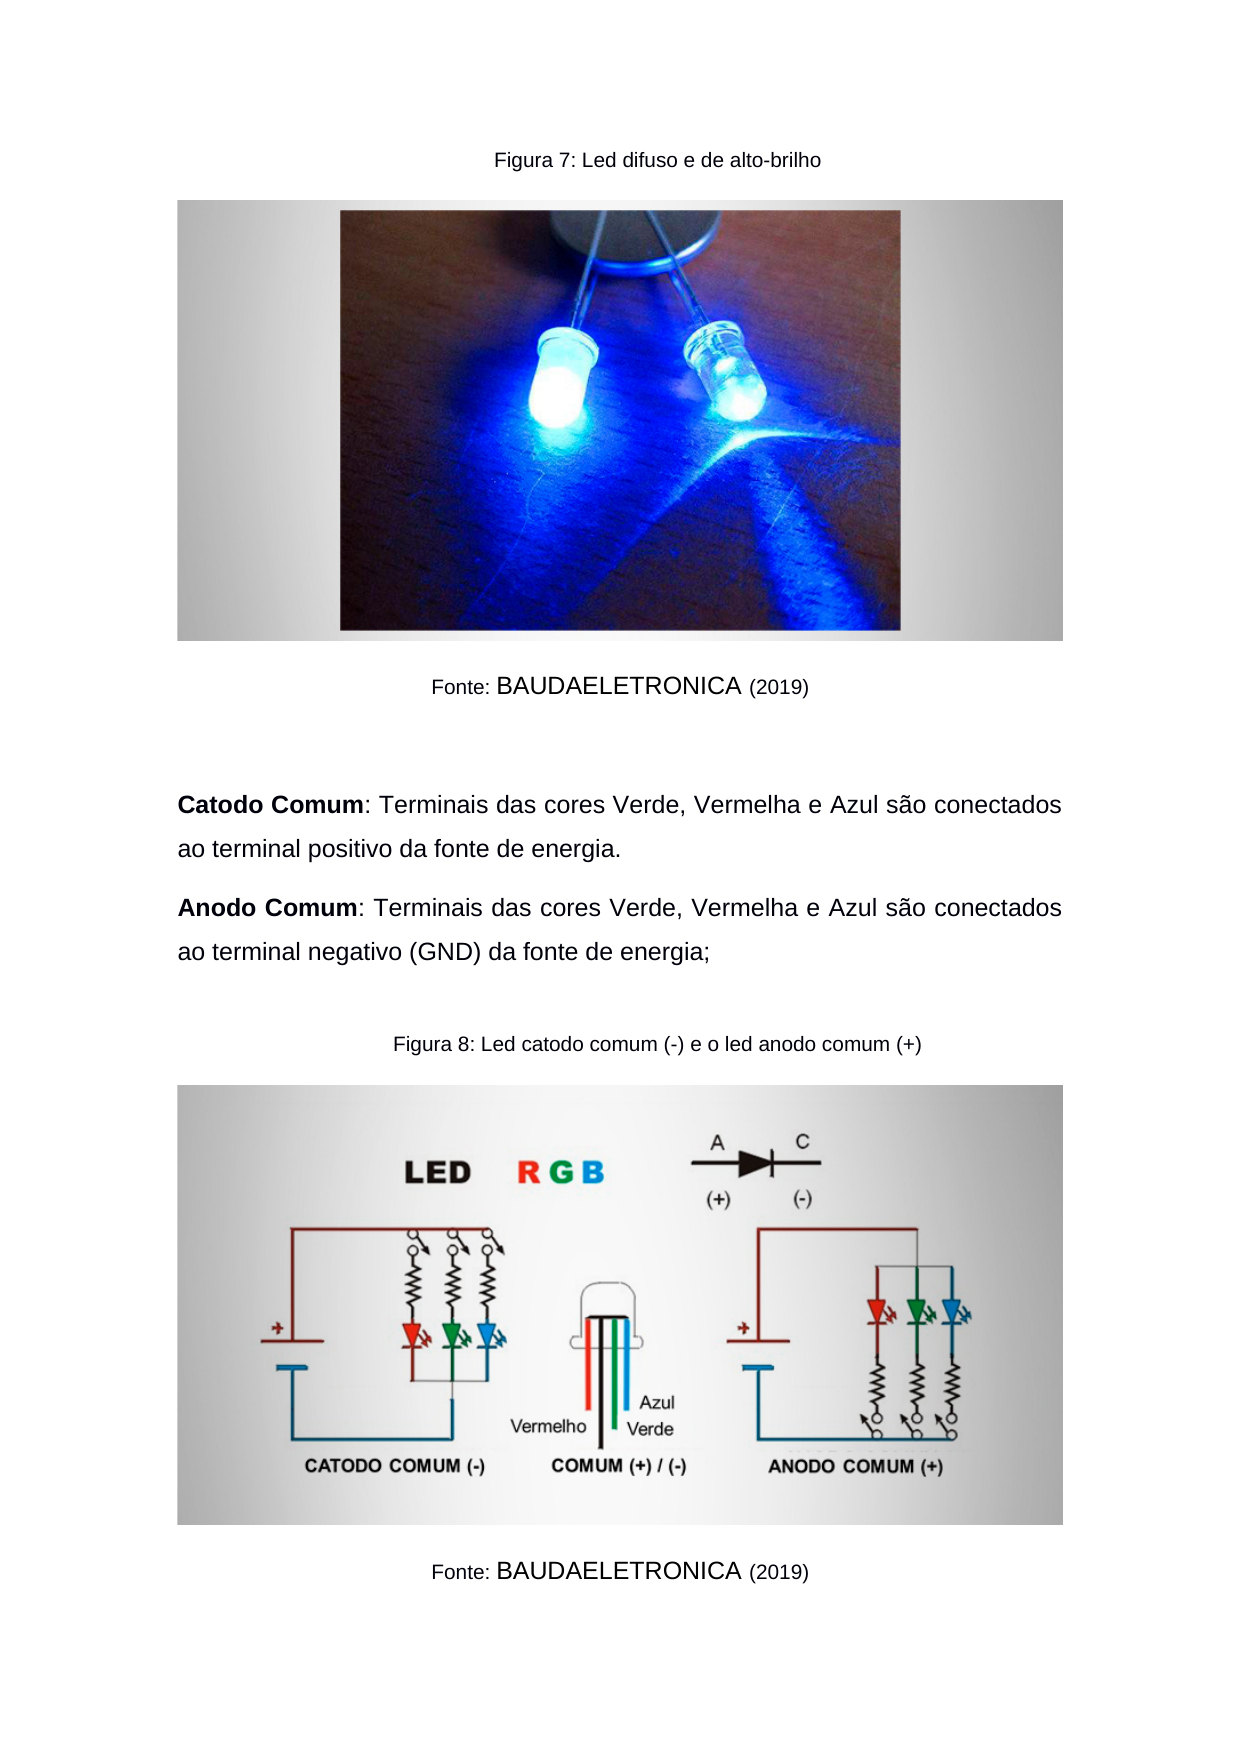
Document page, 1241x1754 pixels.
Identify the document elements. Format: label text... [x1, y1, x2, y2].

text Fonte: BAUDAELETRONICA (2019) [177, 671, 1063, 700]
text Anodo Comum: Terminais das cores Verde, Vermelha e Azul são conectados ao terminal negativo (GND) da fonte de energia; [177, 893, 1063, 965]
list Figura 8: Led catodo comum (-) e o led anodo comum (+) [252, 1032, 1063, 1056]
text Fonte: BAUDAELETRONICA (2019) [177, 1556, 1063, 1584]
text Catodo Comum: Terminais das cores Verde, Vermelha e Azul são conectados ao terminal positivo da fonte de energia. [177, 791, 1063, 862]
picture [177, 200, 1063, 641]
picture [177, 1085, 1063, 1525]
list Figura 7: Led difuso e de alto-brilho [252, 148, 1063, 172]
